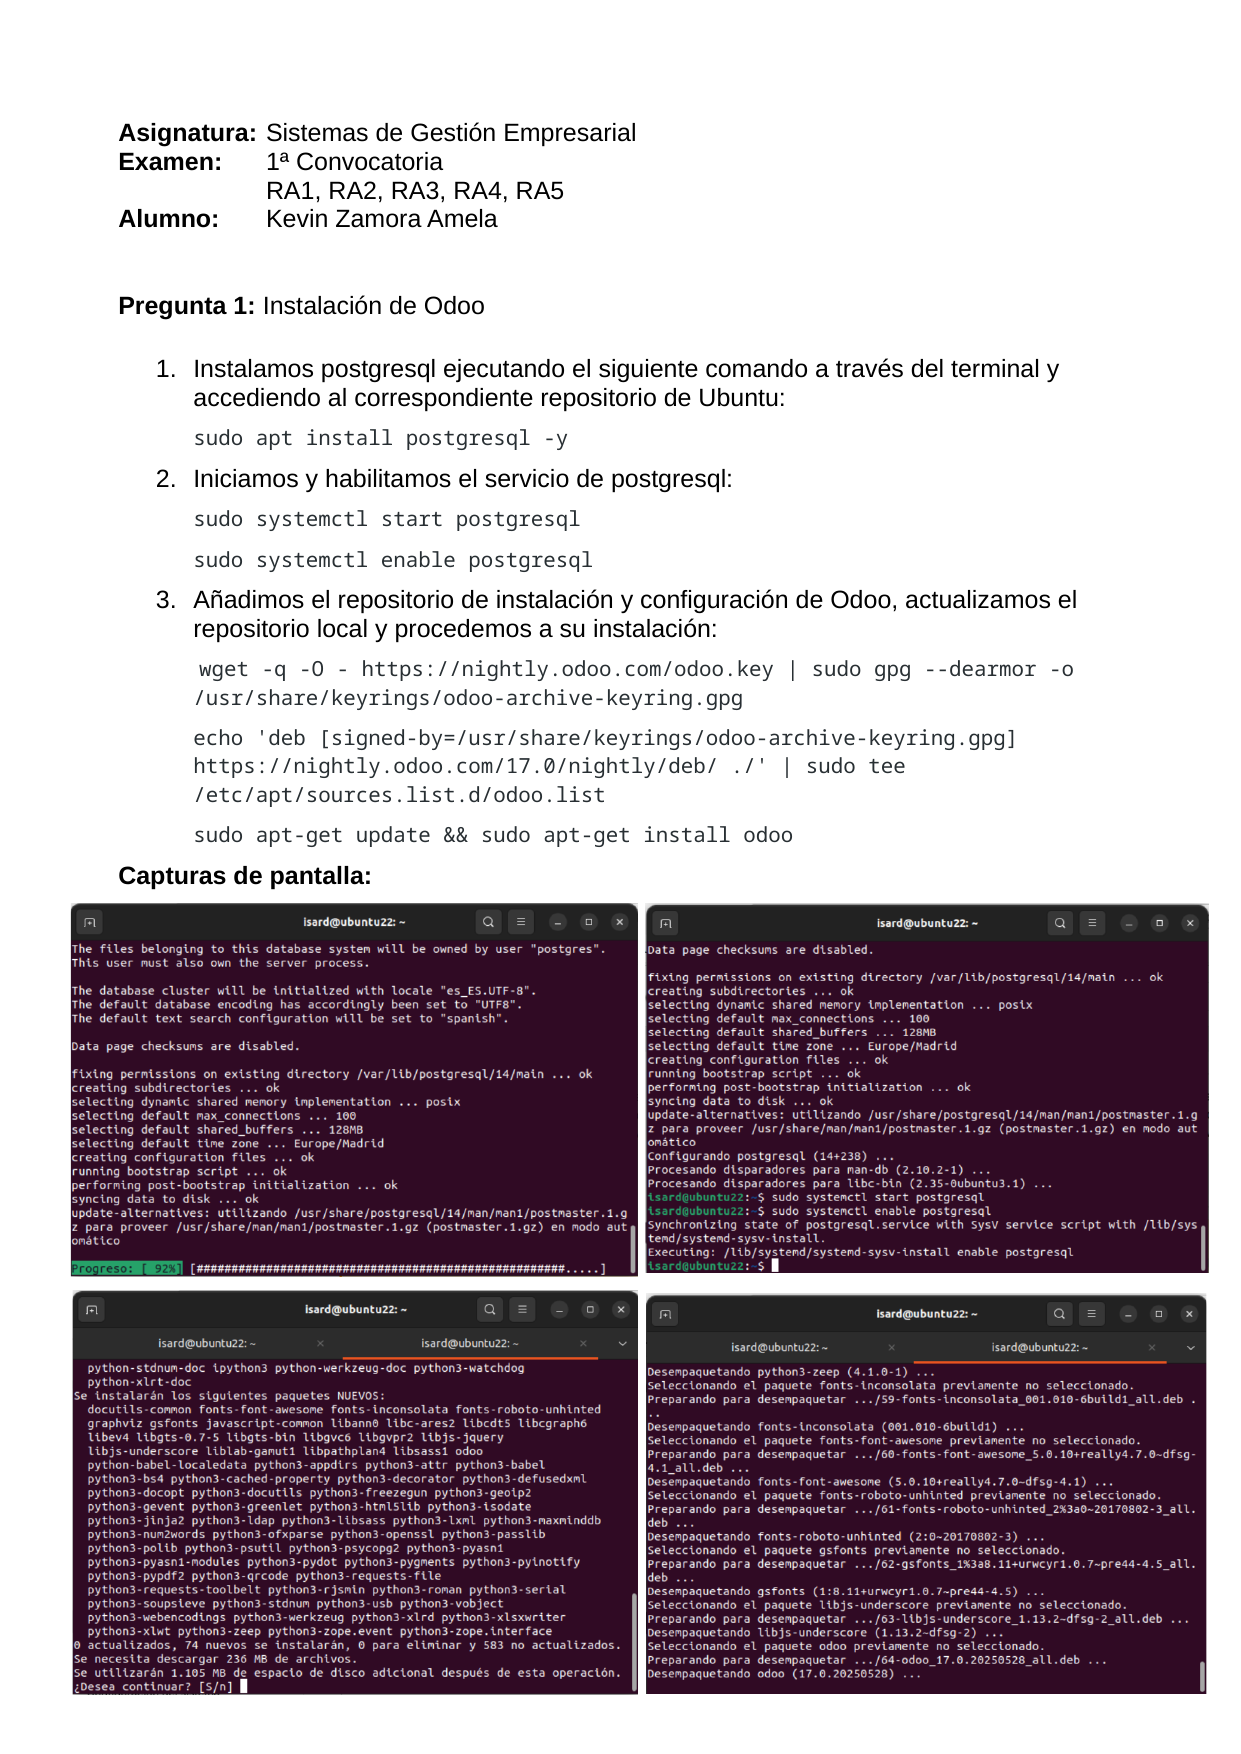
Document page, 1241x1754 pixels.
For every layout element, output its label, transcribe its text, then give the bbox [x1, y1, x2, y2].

list sudo systemctl start postgresql [156, 504, 1122, 533]
text Capturas de pantalla: [118, 861, 1122, 889]
list sudo systemctl enable postgresql [156, 545, 1122, 573]
picture [70, 903, 638, 1277]
text Alumno: Kevin Zamora Amela [118, 204, 1122, 233]
text Pregunta 1: Instalación de Odoo [118, 291, 1122, 319]
list Añadimos el repositorio de instalación y configuración de Odoo, actualizamos el repositorio local y procedemos a su instalación: [156, 585, 1122, 642]
picture [646, 1293, 1207, 1694]
list Iniciamos y habilitamos el servicio de postgresql: [156, 464, 1122, 492]
text RA1, RA2, RA3, RA4, RA5 [118, 176, 1122, 204]
text Examen: 1ª Convocatoria [118, 147, 1122, 176]
list Instalamos postgresql ejecutando el siguiente comando a través del terminal y accediendo al correspondiente repositorio de Ubuntu: [156, 354, 1122, 412]
list sudo apt-get update && sudo apt-get install odoo [156, 820, 1122, 849]
picture [645, 903, 1209, 1273]
list sudo apt install postgresql -y [156, 423, 1122, 452]
picture [72, 1290, 638, 1695]
list echo 'deb [signed-by=/usr/share/keyrings/odoo-archive-keyring.gpg] https://nightly.odoo.com/17.0/nightly/deb/ ./' | sudo tee /etc/apt/sources.list.d/odoo.list [156, 723, 1122, 808]
list wget -q -O - https://nightly.odoo.com/odoo.key | sudo gpg --dearmor -o /usr/share/keyrings/odoo-archive-keyring.gpg [156, 654, 1122, 711]
text Asignatura: Sistemas de Gestión Empresarial [118, 118, 1122, 147]
